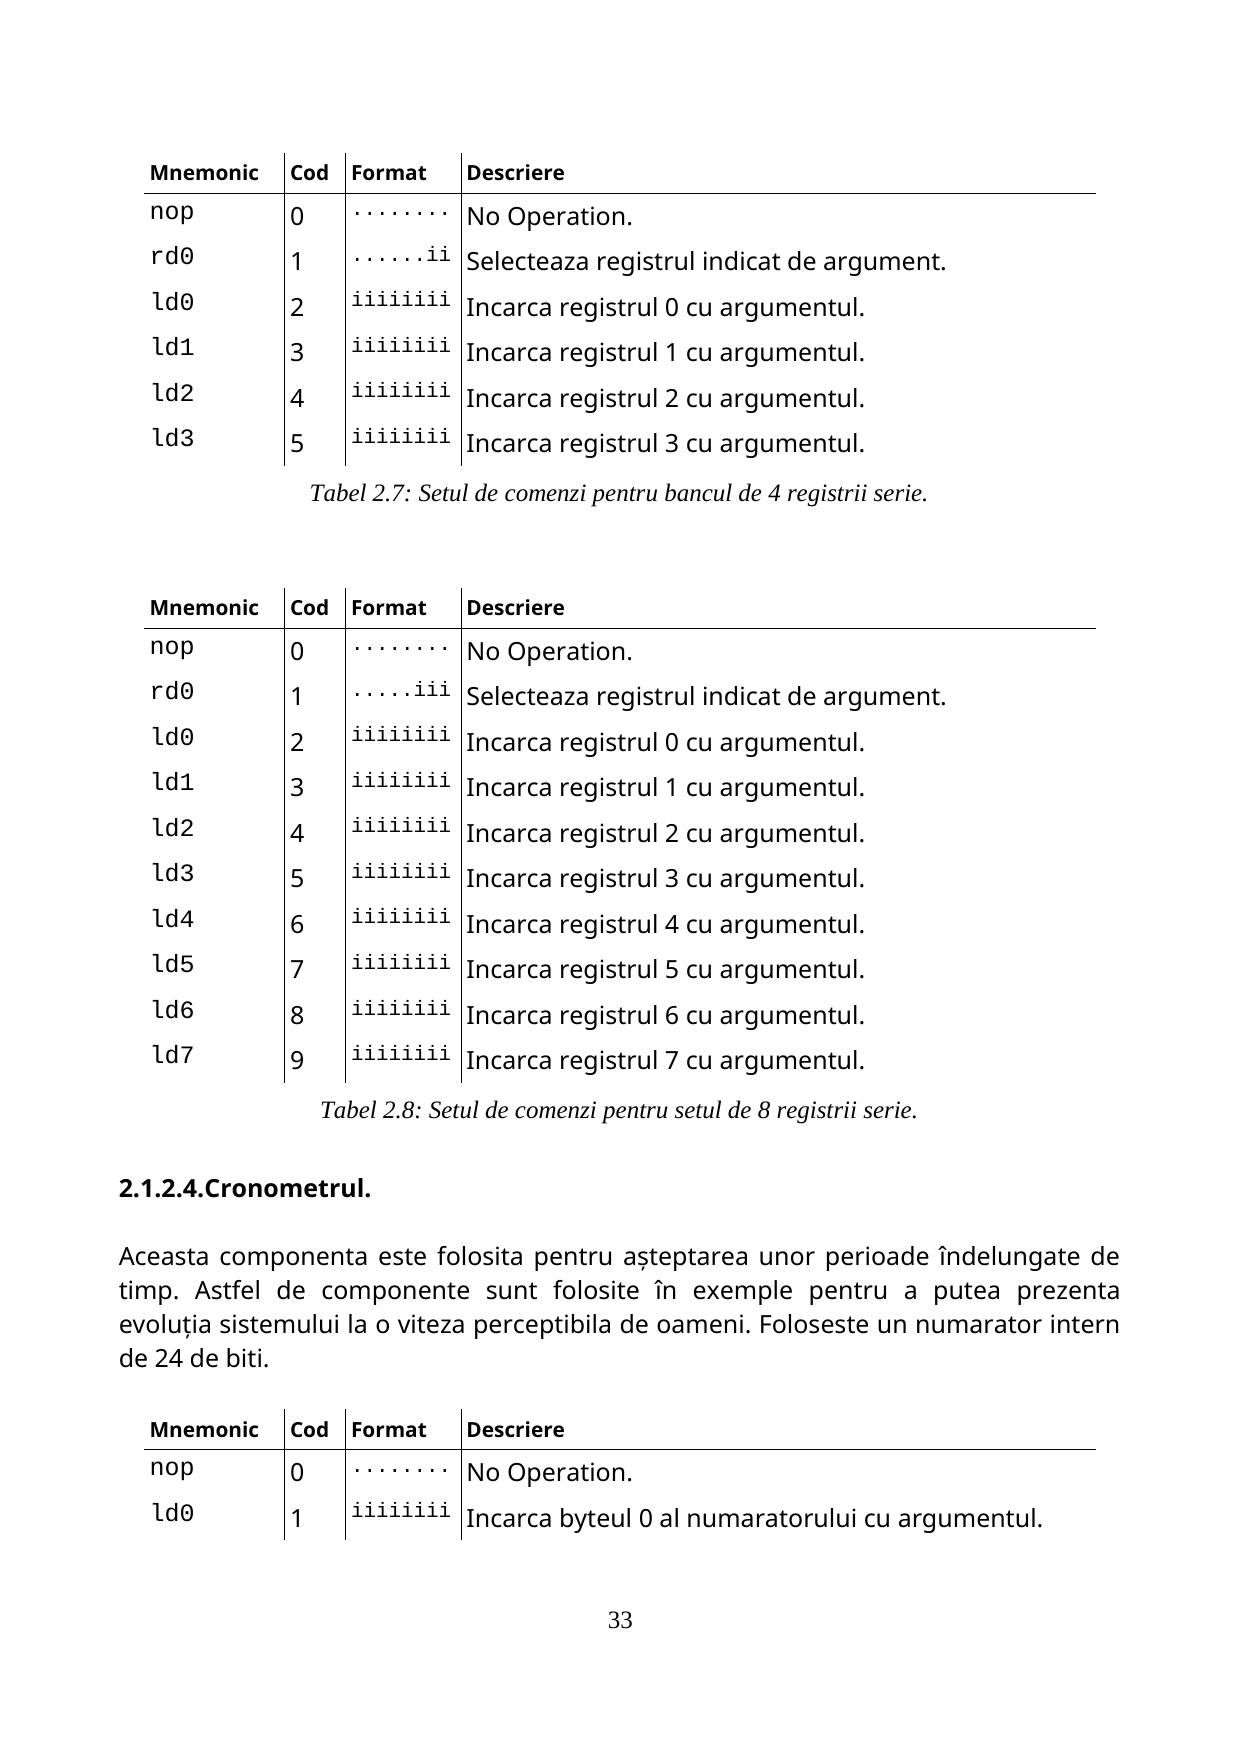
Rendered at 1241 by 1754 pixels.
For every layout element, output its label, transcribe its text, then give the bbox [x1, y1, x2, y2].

table_cell 3 [285, 329, 345, 375]
table_cell Incarca registrul 0 cu argumentul. [462, 284, 1096, 329]
table_cell 9 [285, 1037, 345, 1083]
table_cell 4 [285, 375, 345, 420]
table_cell iiiiiiii [346, 855, 461, 901]
table_cell iiiiiiii [346, 284, 461, 329]
table_header Mnemonic [144, 1409, 284, 1449]
table_cell Incarca registrul 5 cu argumentul. [462, 946, 1096, 992]
table_cell iiiiiiii [346, 329, 461, 375]
table_cell ld0 [144, 719, 284, 764]
table_cell Incarca registrul 6 cu argumentul. [462, 992, 1096, 1037]
table_cell 7 [285, 946, 345, 992]
table_cell 2 [285, 284, 345, 329]
table_cell 2 [285, 719, 345, 764]
table_header Cod [285, 588, 345, 627]
table_cell ld7 [144, 1037, 284, 1083]
table_cell iiiiiiii [346, 946, 461, 992]
table_cell Incarca registrul 1 cu argumentul. [462, 764, 1096, 810]
table_cell Selecteaza registrul indicat de argument. [462, 673, 1096, 719]
table_cell iiiiiiii [346, 375, 461, 420]
table_cell Incarca registrul 3 cu argumentul. [462, 420, 1096, 466]
table_cell Incarca registrul 0 cu argumentul. [462, 719, 1096, 764]
table_cell 8 [285, 992, 345, 1037]
table_cell Incarca registrul 1 cu argumentul. [462, 329, 1096, 375]
table_cell iiiiiiii [346, 810, 461, 855]
table_cell 0 [285, 1450, 345, 1494]
table_cell 0 [285, 629, 345, 673]
table_header Descriere [462, 153, 1096, 192]
table_cell 3 [285, 764, 345, 810]
table_header Mnemonic [144, 588, 284, 627]
table_cell iiiiiiii [346, 719, 461, 764]
table_cell ld0 [144, 284, 284, 329]
table_cell No Operation. [462, 1450, 1096, 1494]
table_cell iiiiiiii [346, 1037, 461, 1083]
table_cell Selecteaza registrul indicat de argument. [462, 238, 1096, 284]
table_cell ld0 [144, 1495, 284, 1540]
table_cell iiiiiiii [346, 992, 461, 1037]
table_cell .....iii [346, 673, 461, 719]
text Tabel 2.8: Setul de comenzi pentru setul de 8 registrii serie. [118, 1095, 1122, 1124]
table_header Format [346, 588, 461, 627]
table_cell 5 [285, 855, 345, 901]
table_cell ........ [346, 629, 461, 673]
table_cell 1 [285, 673, 345, 719]
table_cell iiiiiiii [346, 764, 461, 810]
table_cell 1 [285, 238, 345, 284]
table_header Format [346, 153, 461, 192]
text Aceasta componenta este folosita pentru așteptarea unor perioade îndelungate de timp. Astfel de componente sunt folosite în exemple pentru a putea prezenta evoluția sistemului la o viteza perceptibila de oameni. Foloseste un numarator intern de 24 de biti. [118, 1239, 1122, 1375]
table_cell Incarca registrul 3 cu argumentul. [462, 855, 1096, 901]
table_cell No Operation. [462, 194, 1096, 238]
table_header Cod [285, 153, 345, 192]
table_cell ld6 [144, 992, 284, 1037]
table_cell Incarca registrul 4 cu argumentul. [462, 901, 1096, 946]
table_cell ........ [346, 1450, 461, 1494]
table_cell 0 [285, 194, 345, 238]
text 2.1.2.4.Cronometrul. [118, 1171, 1122, 1205]
table_cell nop [144, 1450, 284, 1494]
table_cell 1 [285, 1495, 345, 1540]
table_cell ld1 [144, 764, 284, 810]
table_cell nop [144, 194, 284, 238]
table_cell ld3 [144, 420, 284, 466]
table_cell ld2 [144, 375, 284, 420]
table_cell ........ [346, 194, 461, 238]
table_cell ld5 [144, 946, 284, 992]
table_cell iiiiiiii [346, 901, 461, 946]
table_cell Incarca registrul 2 cu argumentul. [462, 810, 1096, 855]
text Tabel 2.7: Setul de comenzi pentru bancul de 4 registrii serie. [118, 478, 1122, 507]
table_cell Incarca registrul 2 cu argumentul. [462, 375, 1096, 420]
table_header Format [346, 1409, 461, 1449]
table_cell ld3 [144, 855, 284, 901]
table_cell ......ii [346, 238, 461, 284]
table_cell 4 [285, 810, 345, 855]
table_cell Incarca byteul 0 al numaratorului cu argumentul. [462, 1495, 1096, 1540]
table_cell rd0 [144, 238, 284, 284]
table_cell ld4 [144, 901, 284, 946]
table_cell No Operation. [462, 629, 1096, 673]
table_header Mnemonic [144, 153, 284, 192]
table_cell iiiiiiii [346, 1495, 461, 1540]
table_cell rd0 [144, 673, 284, 719]
table_header Cod [285, 1409, 345, 1449]
table_cell ld2 [144, 810, 284, 855]
table_cell 5 [285, 420, 345, 466]
table_cell nop [144, 629, 284, 673]
table_cell iiiiiiii [346, 420, 461, 466]
table_header Descriere [462, 1409, 1096, 1449]
table_header Descriere [462, 588, 1096, 627]
table_cell ld1 [144, 329, 284, 375]
table_cell Incarca registrul 7 cu argumentul. [462, 1037, 1096, 1083]
table_cell 6 [285, 901, 345, 946]
